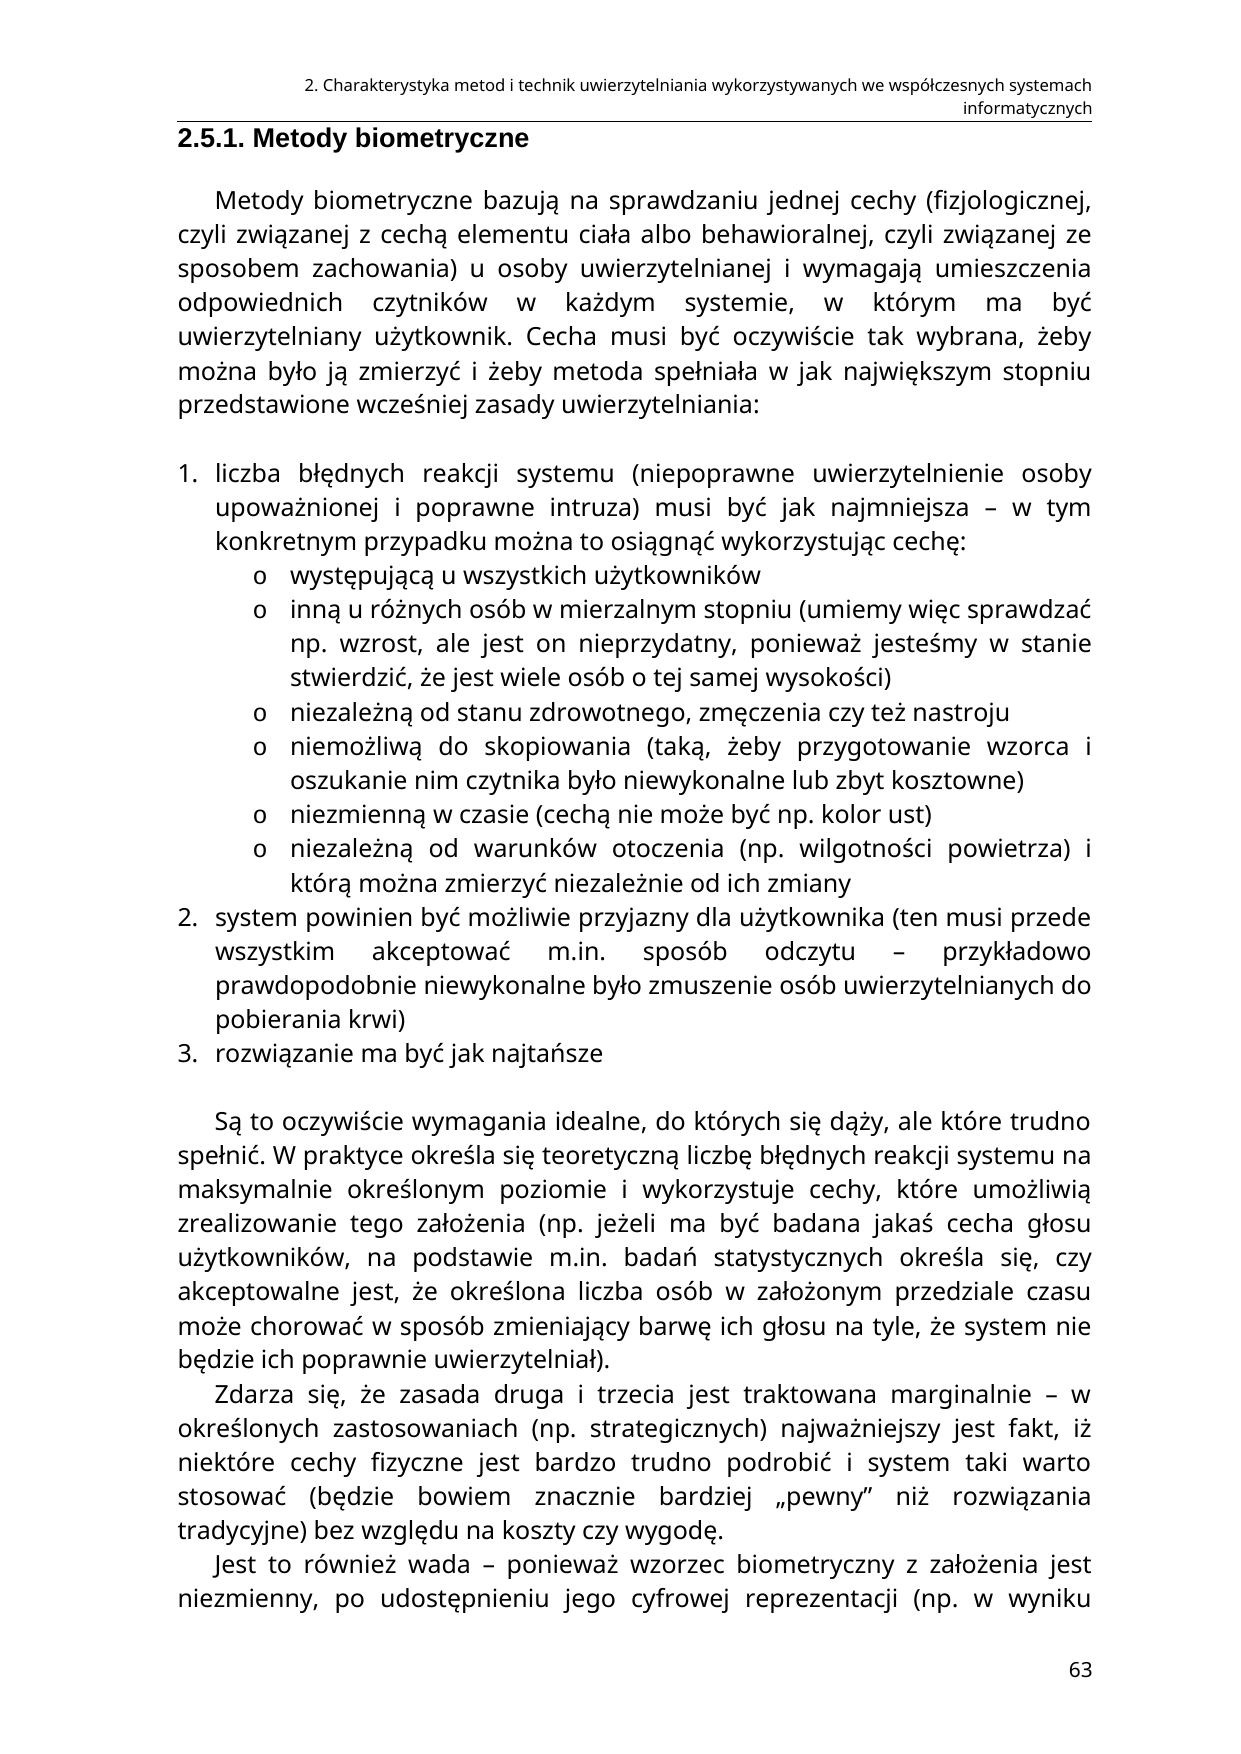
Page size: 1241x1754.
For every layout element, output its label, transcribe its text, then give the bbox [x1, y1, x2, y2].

list system powinien być możliwie przyjazny dla użytkownika (ten musi przede wszystkim akceptować m.in. sposób odczytu – przykładowo prawdopodobnie niewykonalne było zmuszenie osób uwierzytelnianych do pobierania krwi) [177, 899, 1092, 1036]
list niezależną od stanu zdrowotnego, zmęczenia czy też nastroju [252, 694, 1092, 728]
text Jest to również wada – ponieważ wzorzec biometryczny z założenia jest niezmienny, po udostępnieniu jego cyfrowej reprezentacji (np. w wyniku [177, 1547, 1092, 1615]
list inną u różnych osób w mierzalnym stopniu (umiemy więc sprawdzać np. wzrost, ale jest on nieprzydatny, ponieważ jesteśmy w stanie stwierdzić, że jest wiele osób o tej samej wysokości) [252, 592, 1092, 694]
list niezmienną w czasie (cechą nie może być np. kolor ust) [252, 797, 1092, 831]
subtitle 2.5.1. Metody biometryczne [177, 122, 1092, 154]
list niezależną od warunków otoczenia (np. wilgotności powietrza) i którą można zmierzyć niezależnie od ich zmiany [252, 831, 1092, 899]
text Są to oczywiście wymagania idealne, do których się dąży, ale które trudno spełnić. W praktyce określa się teoretyczną liczbę błędnych reakcji systemu na maksymalnie określonym poziomie i wykorzystuje cechy, które umożliwią zrealizowanie tego założenia (np. jeżeli ma być badana jakaś cecha głosu użytkowników, na podstawie m.in. badań statystycznych określa się, czy akceptowalne jest, że określona liczba osób w założonym przedziale czasu może chorować w sposób zmieniający barwę ich głosu na tyle, że system nie będzie ich poprawnie uwierzytelniał). [177, 1104, 1092, 1376]
list rozwiązanie ma być jak najtańsze [177, 1036, 1092, 1070]
list liczba błędnych reakcji systemu (niepoprawne uwierzytelnienie osoby upoważnionej i poprawne intruza) musi być jak najmniejsza – w tym konkretnym przypadku można to osiągnąć wykorzystując cechę: [177, 455, 1092, 557]
list występującą u wszystkich użytkowników [252, 557, 1092, 592]
list niemożliwą do skopiowania (taką, żeby przygotowanie wzorca i oszukanie nim czytnika było niewykonalne lub zbyt kosztowne) [252, 728, 1092, 797]
text Zdarza się, że zasada druga i trzecia jest traktowana marginalnie – w określonych zastosowaniach (np. strategicznych) najważniejszy jest fakt, iż niektóre cechy fizyczne jest bardzo trudno podrobić i system taki warto stosować (będzie bowiem znacznie bardziej „pewny” niż rozwiązania tradycyjne) bez względu na koszty czy wygodę. [177, 1376, 1092, 1547]
text Metody biometryczne bazują na sprawdzaniu jednej cechy (fizjologicznej, czyli związanej z cechą elementu ciała albo behawioralnej, czyli związanej ze sposobem zachowania) u osoby uwierzytelnianej i wymagają umieszczenia odpowiednich czytników w każdym systemie, w którym ma być uwierzytelniany użytkownik. Cecha musi być oczywiście tak wybrana, żeby można było ją zmierzyć i żeby metoda spełniała w jak największym stopniu przedstawione wcześniej zasady uwierzytelniania: [177, 183, 1092, 421]
